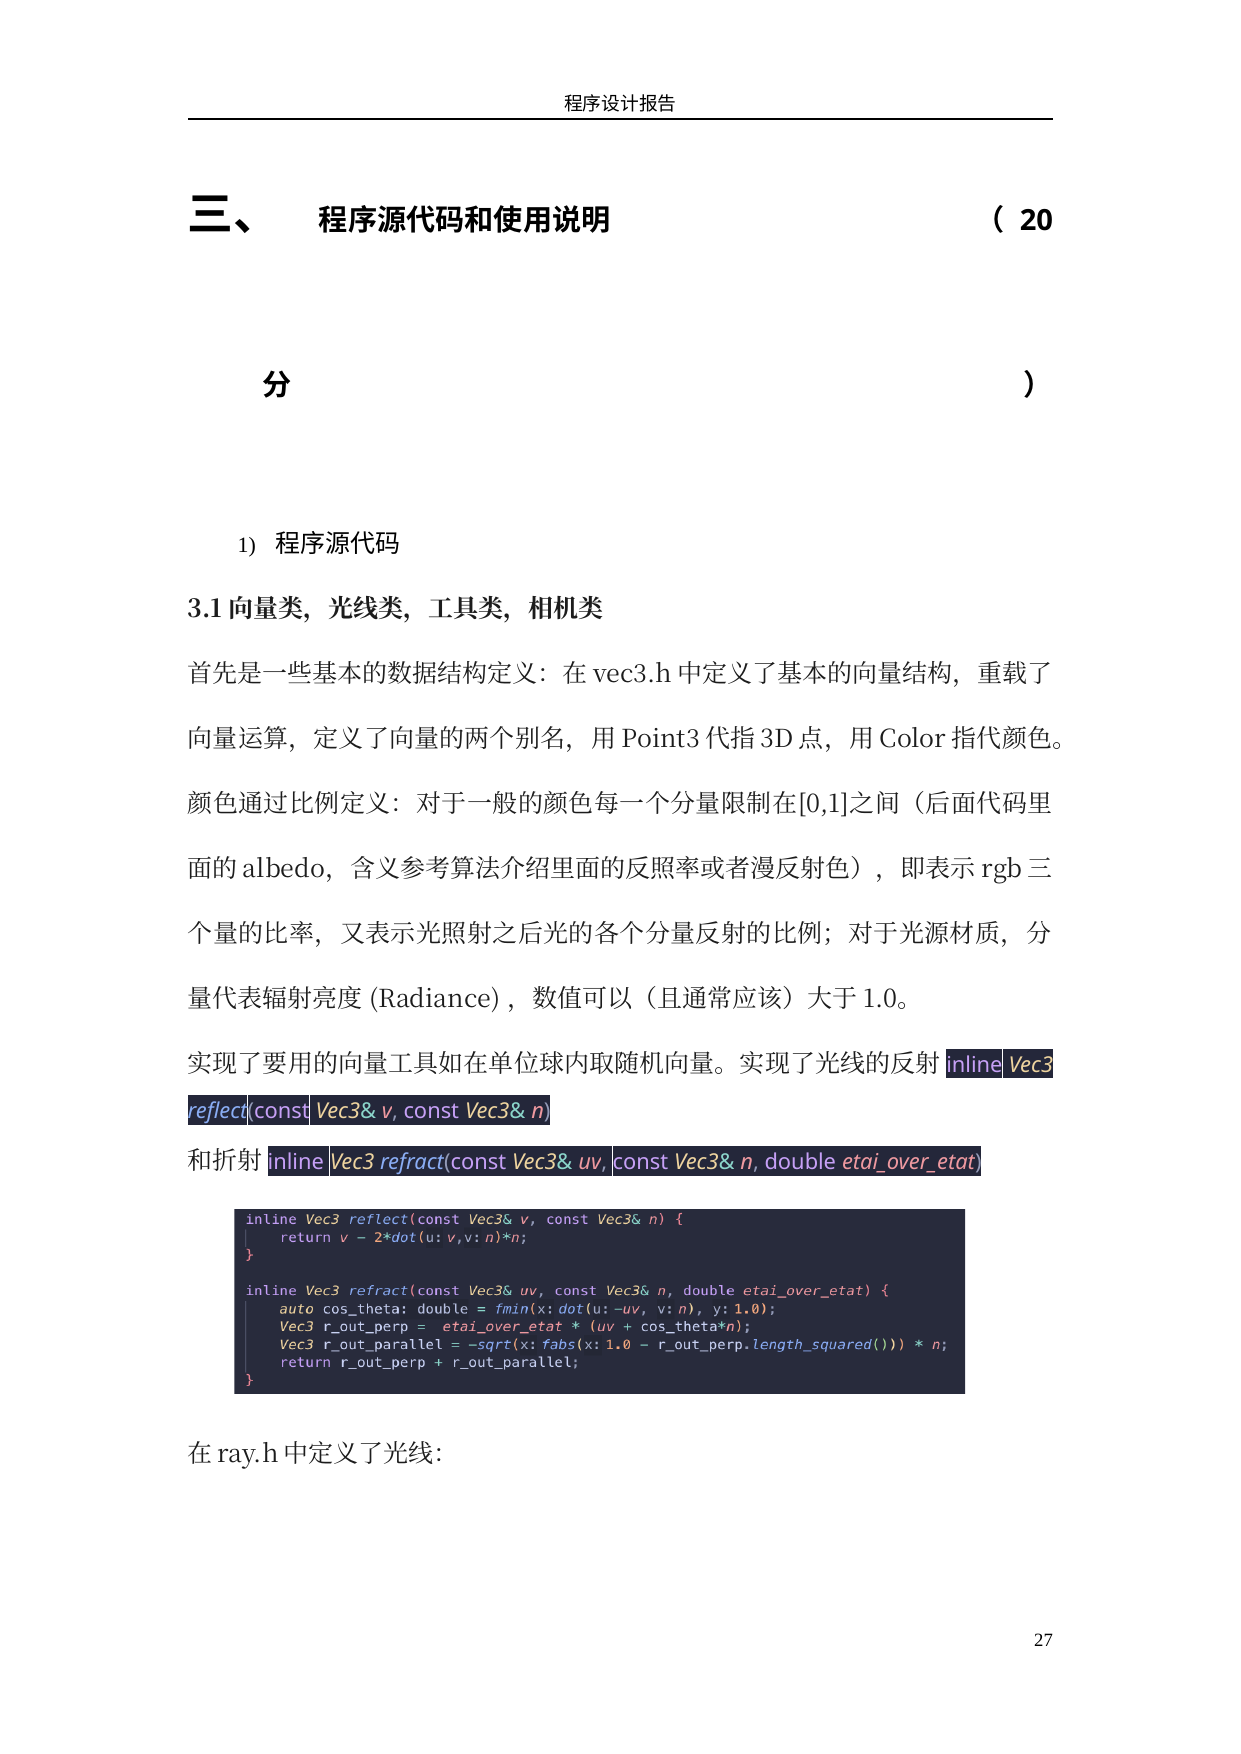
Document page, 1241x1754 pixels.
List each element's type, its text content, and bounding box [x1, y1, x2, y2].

text 在ray.h中定义了光线： [187, 1191, 1053, 1484]
picture [234, 1209, 966, 1394]
subtitle 程序源代码和使用说明 （20分） [187, 162, 1053, 415]
text 3.1 向量类，光线类，工具类，相机类 [187, 574, 1053, 639]
text 和折射inline Vec3 refract(const Vec3& uv, const Vec3& n, double etai_over_etat) [187, 1126, 1053, 1191]
text 首先是一些基本的数据结构定义：在vec3.h中定义了基本的向量结构，重载了向量运算，定义了向量的两个别名，用Point3代指3D点，用Color指代颜色。颜色通过比例定义：对于一般的颜色每一个分量限制在[0,1]之间（后面代码里面的albedo，含义参考算法介绍里面的反照率或者漫反射色），即表示rgb三个量的比率，又表示光照射之后光的各个分量反射的比例；对于光源材质，分量代表辐射亮度 (Radiance) ，数值可以（且通常应该）大于 1.0。 [187, 639, 1053, 1029]
list 程序源代码 [237, 509, 1053, 574]
text 实现了要用的向量工具如在单位球内取随机向量。实现了光线的反射inline Vec3 reflect(const Vec3& v, const Vec3& n) [187, 1029, 1053, 1126]
